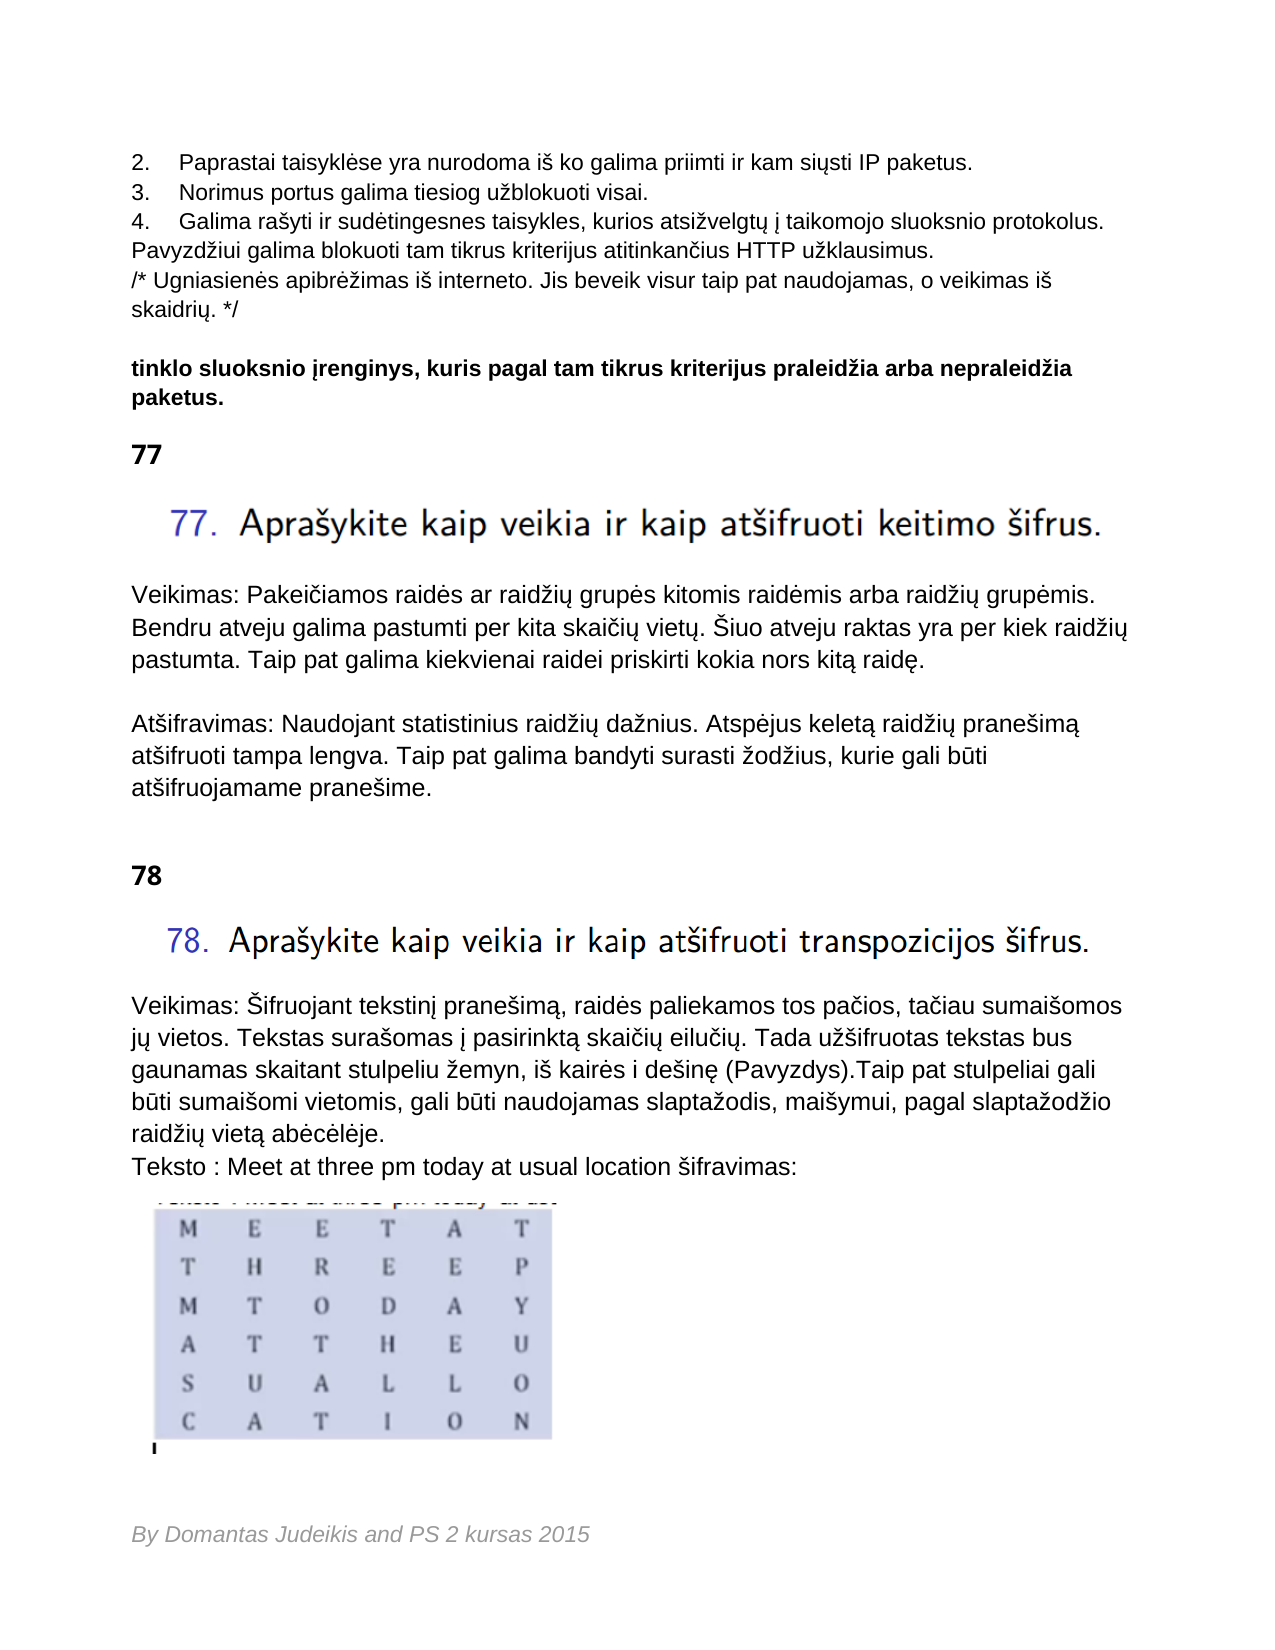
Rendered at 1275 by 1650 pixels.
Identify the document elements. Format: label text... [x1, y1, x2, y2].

picture [150, 496, 1125, 559]
text 4. Galima rašyti ir sudėtingesnes taisykles, kurios atsižvelgtų į taikomojo sluoksnio protokolus. Pavyzdžiui galima blokuoti tam tikrus kriterijus atitinkančius HTTP užklausimus. [131, 209, 1144, 264]
subtitle 78 [131, 856, 1144, 893]
text Veikimas: Pakeičiamos raidės ar raidžių grupės kitomis raidėmis arba raidžių grupėmis. Bendru atveju galima pastumti per kita skaičių vietų. Šiuo atveju raktas yra per kiek raidžių pastumta. Taip pat galima kiekvienai raidei priskirti kokia nors kitą raidę. [131, 581, 1144, 673]
text Atšifravimas: Naudojant statistinius raidžių dažnius. Atspėjus keletą raidžių pranešimą atšifruoti tampa lengva. Taip pat galima bandyti surasti žodžius, kurie gali būti atšifruojamame pranešime. [131, 710, 1144, 802]
text Teksto : Meet at three pm today at usual location šifravimas: [131, 1152, 1144, 1180]
picture [150, 1203, 557, 1454]
text 2. Paprastai taisyklėse yra nurodoma iš ko galima priimti ir kam siųsti IP paketus. [131, 150, 1144, 176]
text 3. Norimus portus galima tiesiog užblokuoti visai. [131, 179, 1144, 205]
picture [150, 917, 1125, 970]
text /* Ugniasienės apibrėžimas iš interneto. Jis beveik visur taip pat naudojamas, o veikimas iš skaidrių. */ [131, 267, 1144, 322]
text tinklo sluoksnio įrenginys, kuris pagal tam tikrus kriterijus praleidžia arba nepraleidžia paketus. [131, 356, 1144, 411]
text Veikimas: Šifruojant tekstinį pranešimą, raidės paliekamos tos pačios, tačiau sumaišomos jų vietos. Tekstas surašomas į pasirinktą skaičių eilučių. Tada užšifruotas tekstas bus gaunamas skaitant stulpeliu žemyn, iš kairės i dešinę (Pavyzdys).Taip pat stulpeliai gali būti sumaišomi vietomis, gali būti naudojamas slaptažodis, maišymui, pagal slaptažodžio raidžių vietą abėcėlėje. [131, 992, 1144, 1148]
subtitle 77 [131, 435, 1144, 472]
